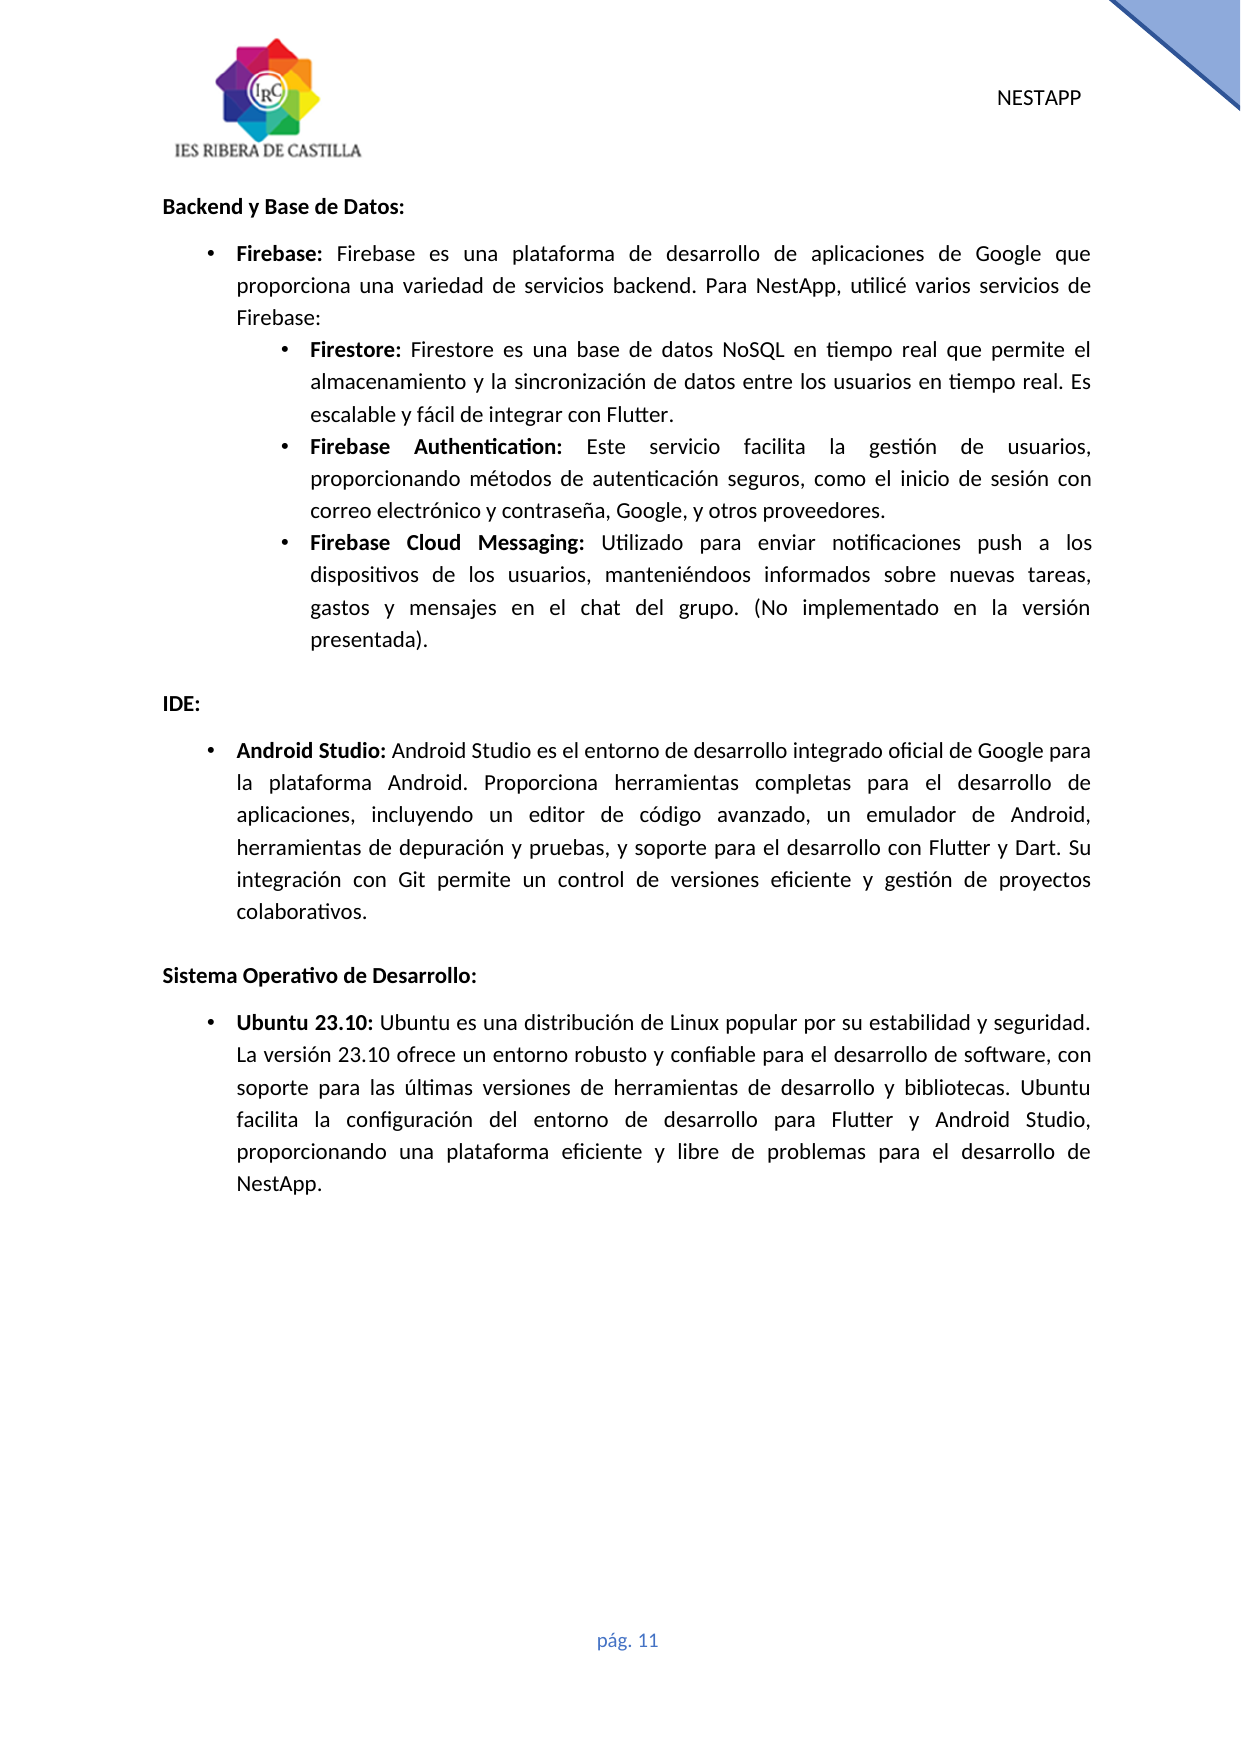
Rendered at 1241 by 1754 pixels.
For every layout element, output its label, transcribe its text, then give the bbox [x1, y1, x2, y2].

list Firebase Cloud Messaging: Utilizado para enviar notificaciones push a los dispositivos de los usuarios, manteniéndoos informados sobre nuevas tareas, gastos y mensajes en el chat del grupo. (No implementado en la versión presentada). [281, 528, 1093, 653]
picture [173, 29, 366, 164]
text Sistema Operativo de Desarrollo: [162, 961, 1093, 989]
list Firestore: Firestore es una base de datos NoSQL en tiempo real que permite el almacenamiento y la sincronización de datos entre los usuarios en tiempo real. Es escalable y fácil de integrar con Flutter. [281, 335, 1093, 428]
list Ubuntu 23.10: Ubuntu es una distribución de Linux popular por su estabilidad y seguridad. La versión 23.10 ofrece un entorno robusto y confiable para el desarrollo de software, con soporte para las últimas versiones de herramientas de desarrollo y bibliotecas. Ubuntu facilita la configuración del entorno de desarrollo para Flutter y Android Studio, proporcionando una plataforma eficiente y libre de problemas para el desarrollo de NestApp. [207, 1008, 1093, 1197]
list Firebase: Firebase es una plataforma de desarrollo de aplicaciones de Google que proporciona una variedad de servicios backend. Para NestApp, utilicé varios servicios de Firebase: [207, 239, 1093, 331]
text Backend y Base de Datos: [162, 192, 1093, 220]
list Firebase Authentication: Este servicio facilita la gestión de usuarios, proporcionando métodos de autenticación seguros, como el inicio de sesión con correo electrónico y contraseña, Google, y otros proveedores. [281, 432, 1093, 524]
list Android Studio: Android Studio es el entorno de desarrollo integrado oficial de Google para la plataforma Android. Proporciona herramientas completas para el desarrollo de aplicaciones, incluyendo un editor de código avanzado, un emulador de Android, herramientas de depuración y pruebas, y soporte para el desarrollo con Flutter y Dart. Su integración con Git permite un control de versiones eficiente y gestión de proyectos colaborativos. [207, 736, 1093, 925]
text IDE: [162, 689, 1093, 717]
